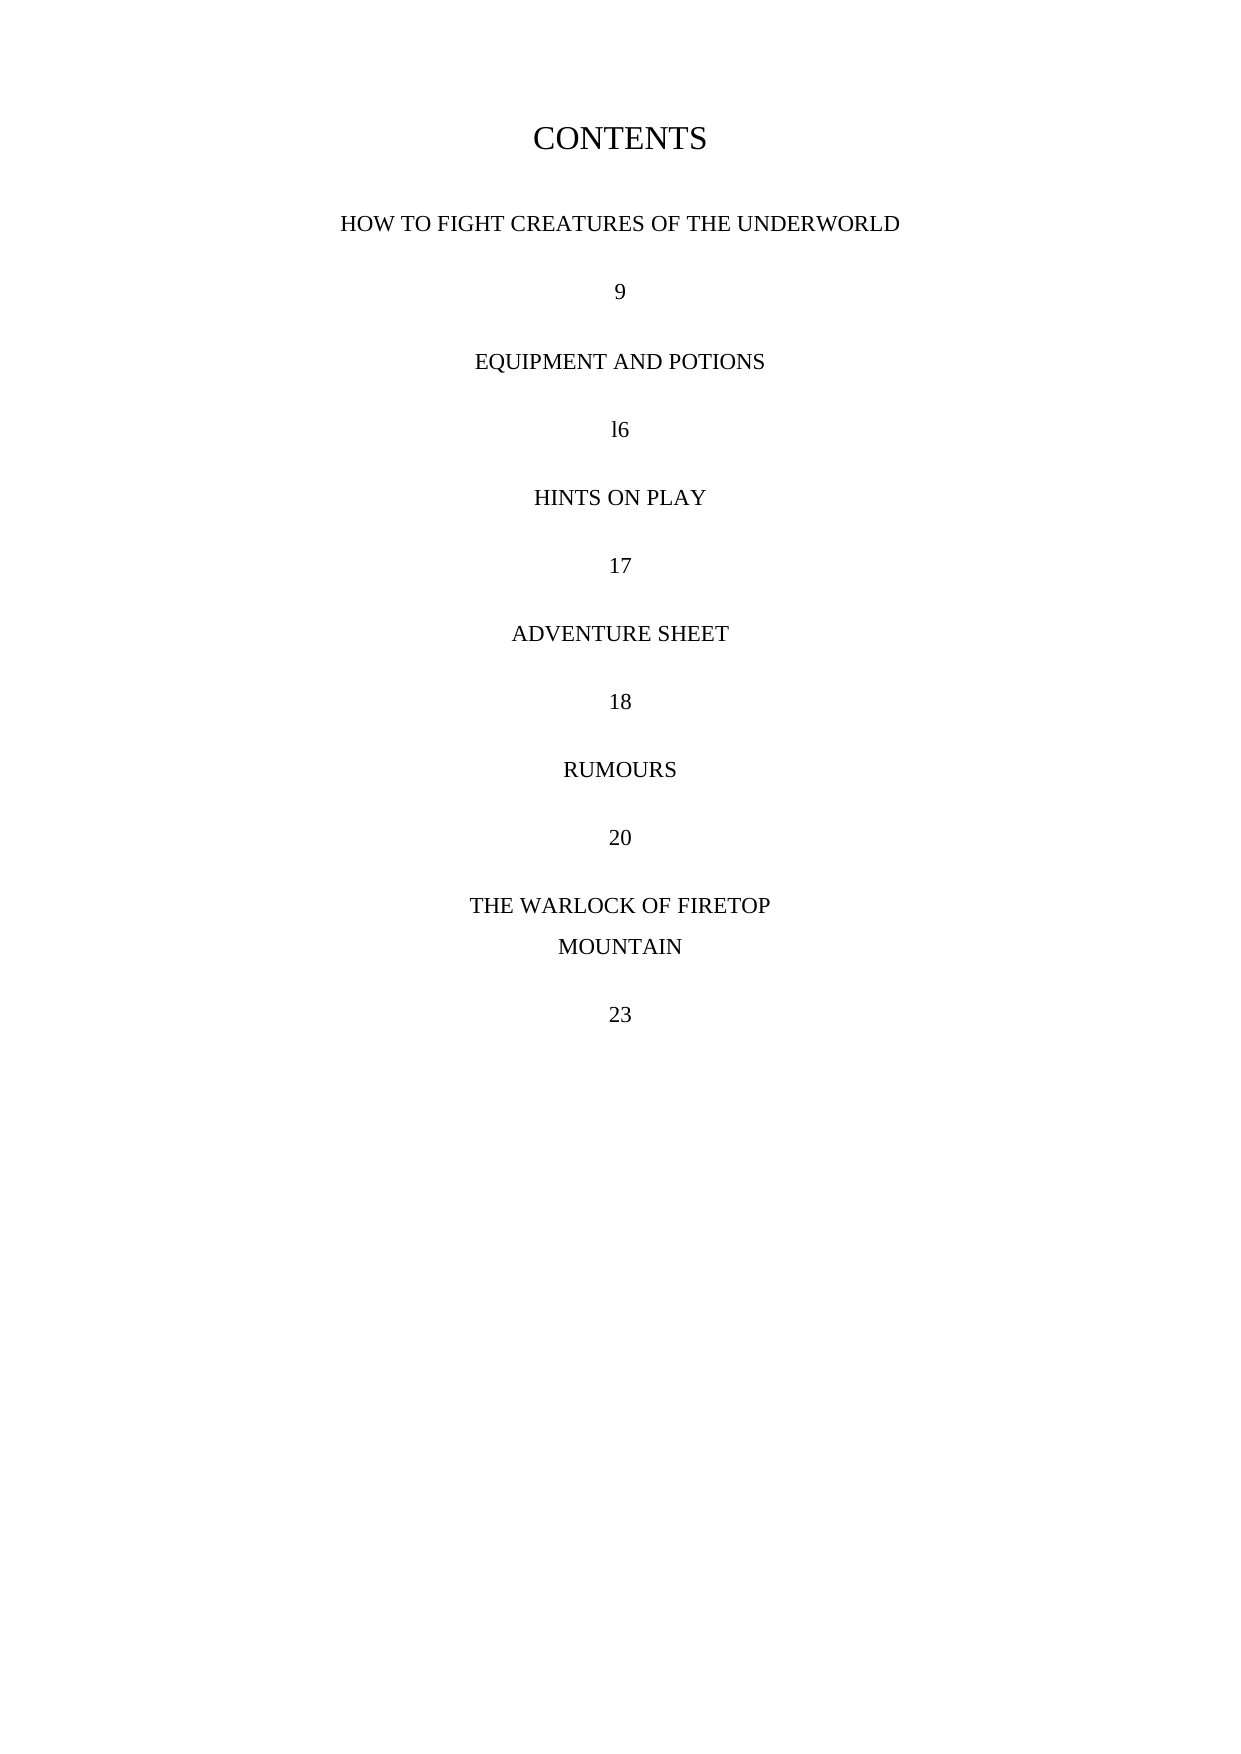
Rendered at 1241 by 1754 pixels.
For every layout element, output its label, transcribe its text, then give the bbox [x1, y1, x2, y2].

text l6 [118, 416, 1122, 469]
text CONTENTS [118, 118, 1122, 195]
text 18 [118, 688, 1122, 741]
text HINTS ON PLAY [118, 484, 1122, 537]
text ADVENTURE SHEET [118, 620, 1122, 673]
text 20 [118, 823, 1122, 877]
text HOW TO FIGHT CREATURES OF THE UNDERWORLD [118, 210, 1122, 263]
text EQUIPMENT AND POTIONS [118, 348, 1122, 401]
text MOUNTAIN [118, 933, 1122, 986]
text 17 [118, 552, 1122, 605]
text 23 [118, 1001, 1122, 1027]
text RUMOURS [118, 756, 1122, 809]
text THE WARLOCK OF FIRETOP [118, 891, 1122, 918]
text 9 [118, 278, 1122, 333]
